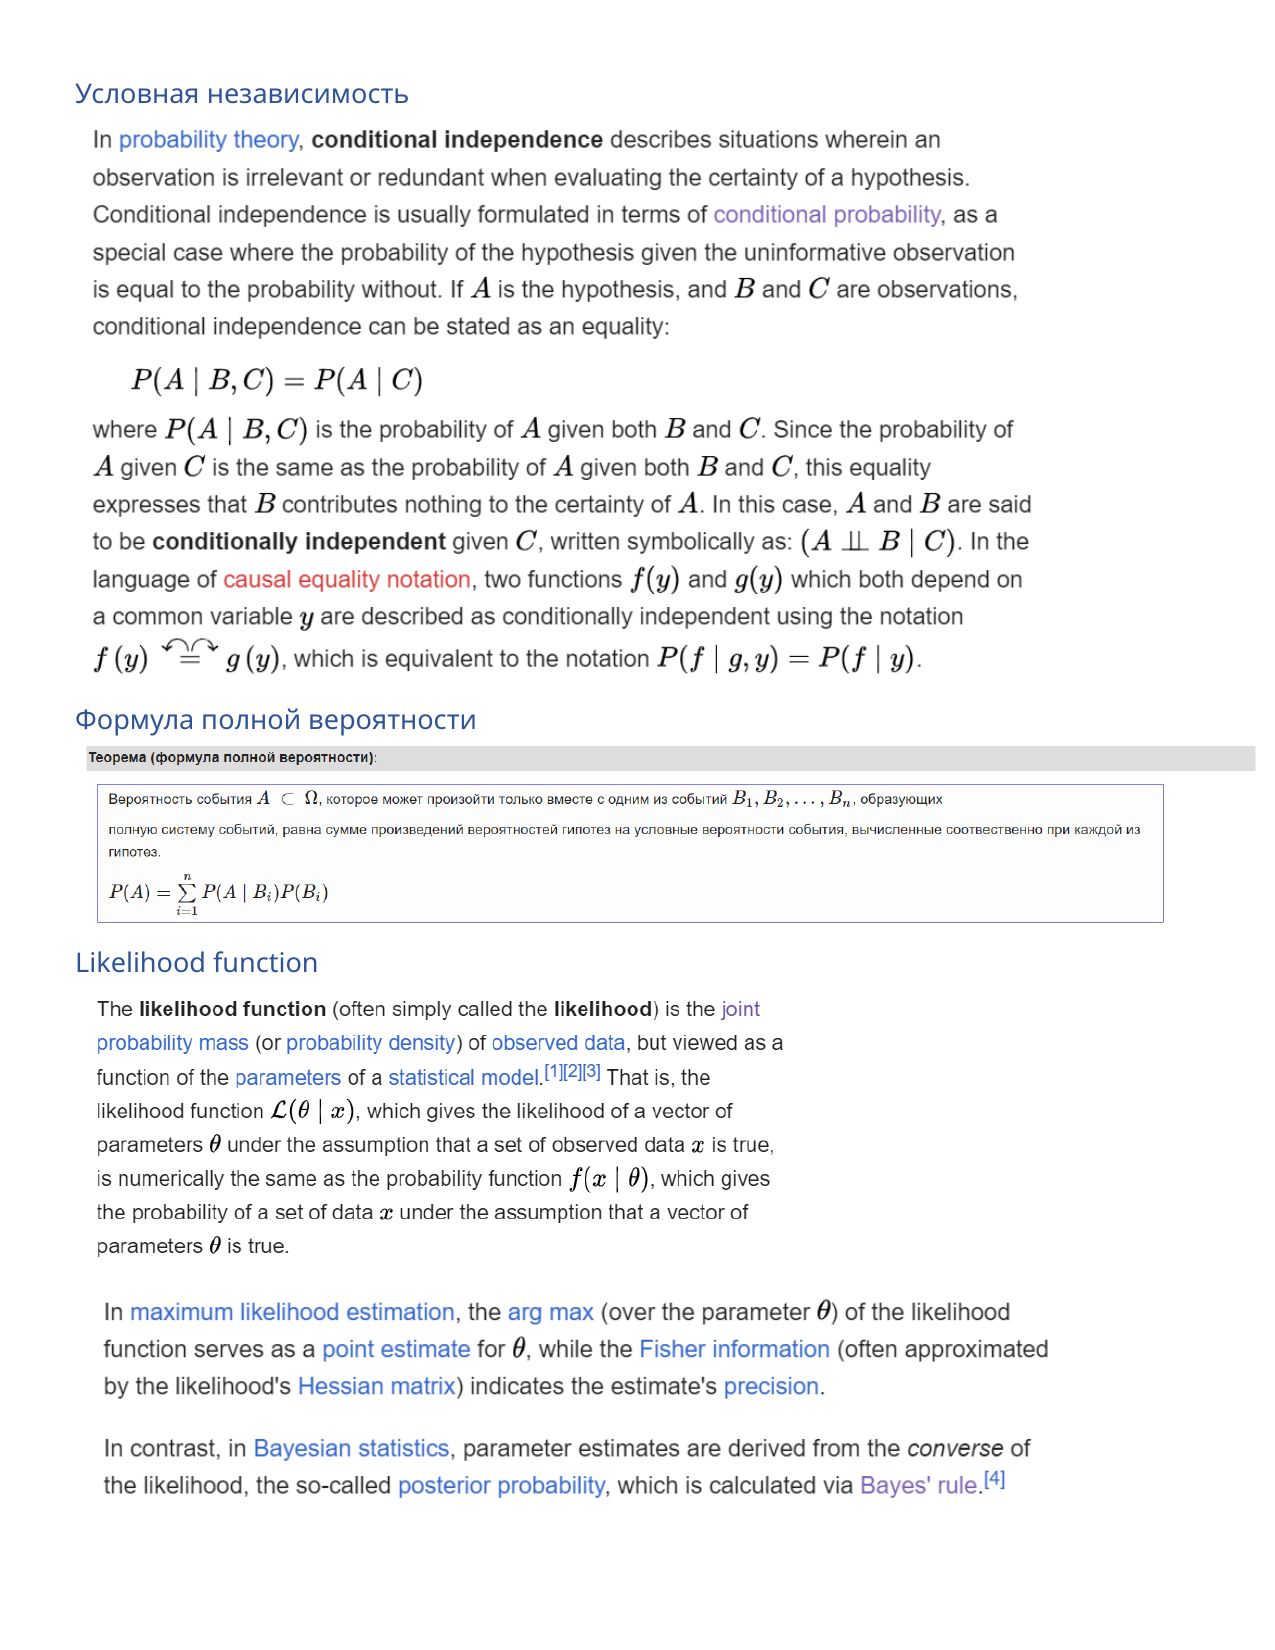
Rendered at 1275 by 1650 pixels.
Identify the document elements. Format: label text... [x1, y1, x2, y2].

subtitle Условная независимость [75, 75, 1200, 112]
picture [75, 114, 1050, 682]
subtitle Likelihood function [75, 944, 1200, 981]
picture [75, 740, 1267, 925]
picture [75, 1288, 1050, 1511]
picture [75, 983, 795, 1271]
subtitle Формула полной вероятности [75, 700, 1200, 737]
